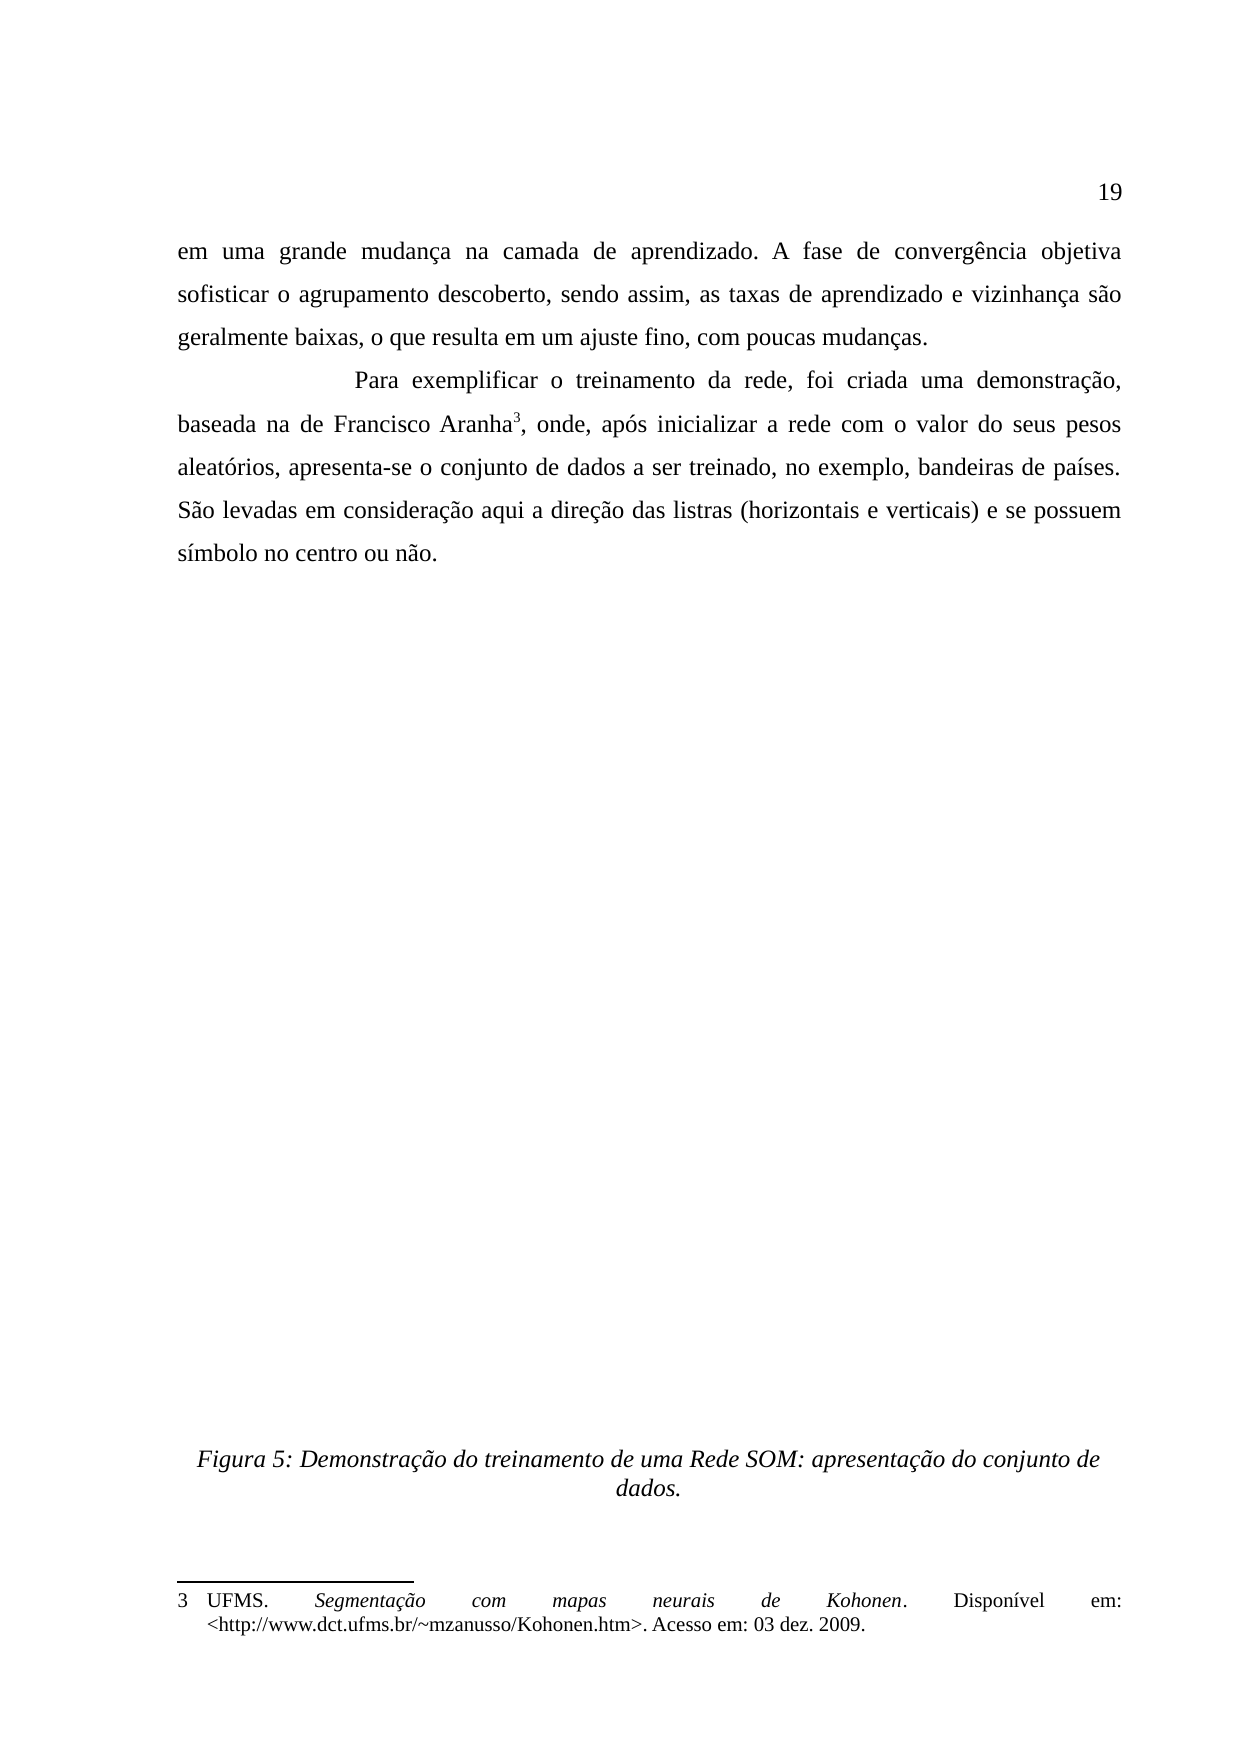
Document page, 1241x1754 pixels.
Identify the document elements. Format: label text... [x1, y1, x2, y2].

text em uma grande mudança na camada de aprendizado. A fase de convergência objetiva sofisticar o agrupamento descoberto, sendo assim, as taxas de aprendizado e vizinhança são geralmente baixas, o que resulta em um ajuste fino, com poucas mudanças. [177, 236, 1122, 351]
text Para exemplificar o treinamento da rede, foi criada uma demonstração, baseada na de Francisco Aranha, onde, após inicializar a rede com o valor do seus pesos aleatórios, apresenta-se o conjunto de dados a ser treinado, no exemplo, bandeiras de países. São levadas em consideração aqui a direção das listras (horizontais e verticais) e se possuem símbolo no centro ou não. [177, 366, 1122, 567]
text Figura 5: Demonstração do treinamento de uma Rede SOM: apresentação do conjunto de dados. [177, 1444, 1122, 1502]
text UFMS. Segmentação com mapas neurais de Kohonen. Disponível em: <http://www.dct.ufms.br/~mzanusso/Kohonen.htm>. Acesso em: 03 dez. 2009. [177, 1588, 1122, 1636]
